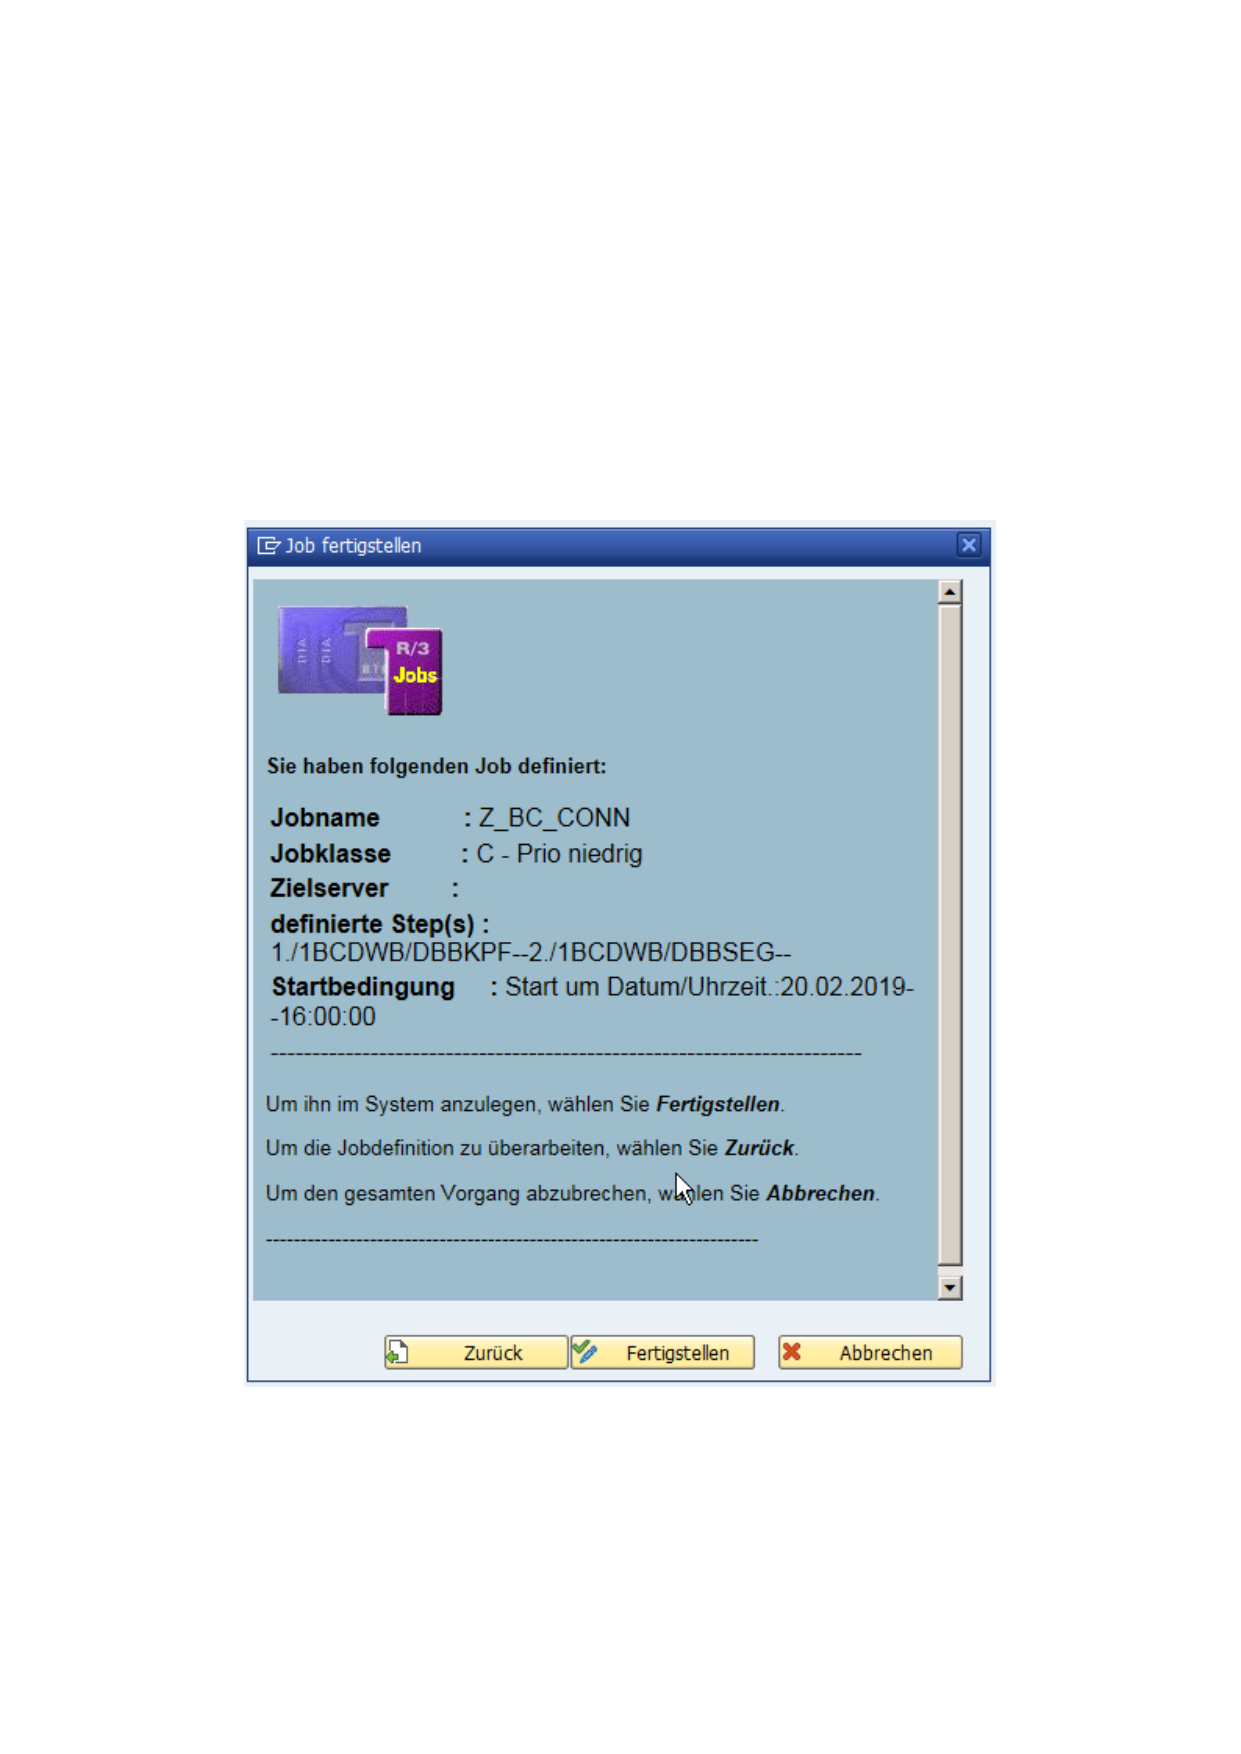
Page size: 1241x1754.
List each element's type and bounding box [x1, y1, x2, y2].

picture [244, 520, 996, 1387]
